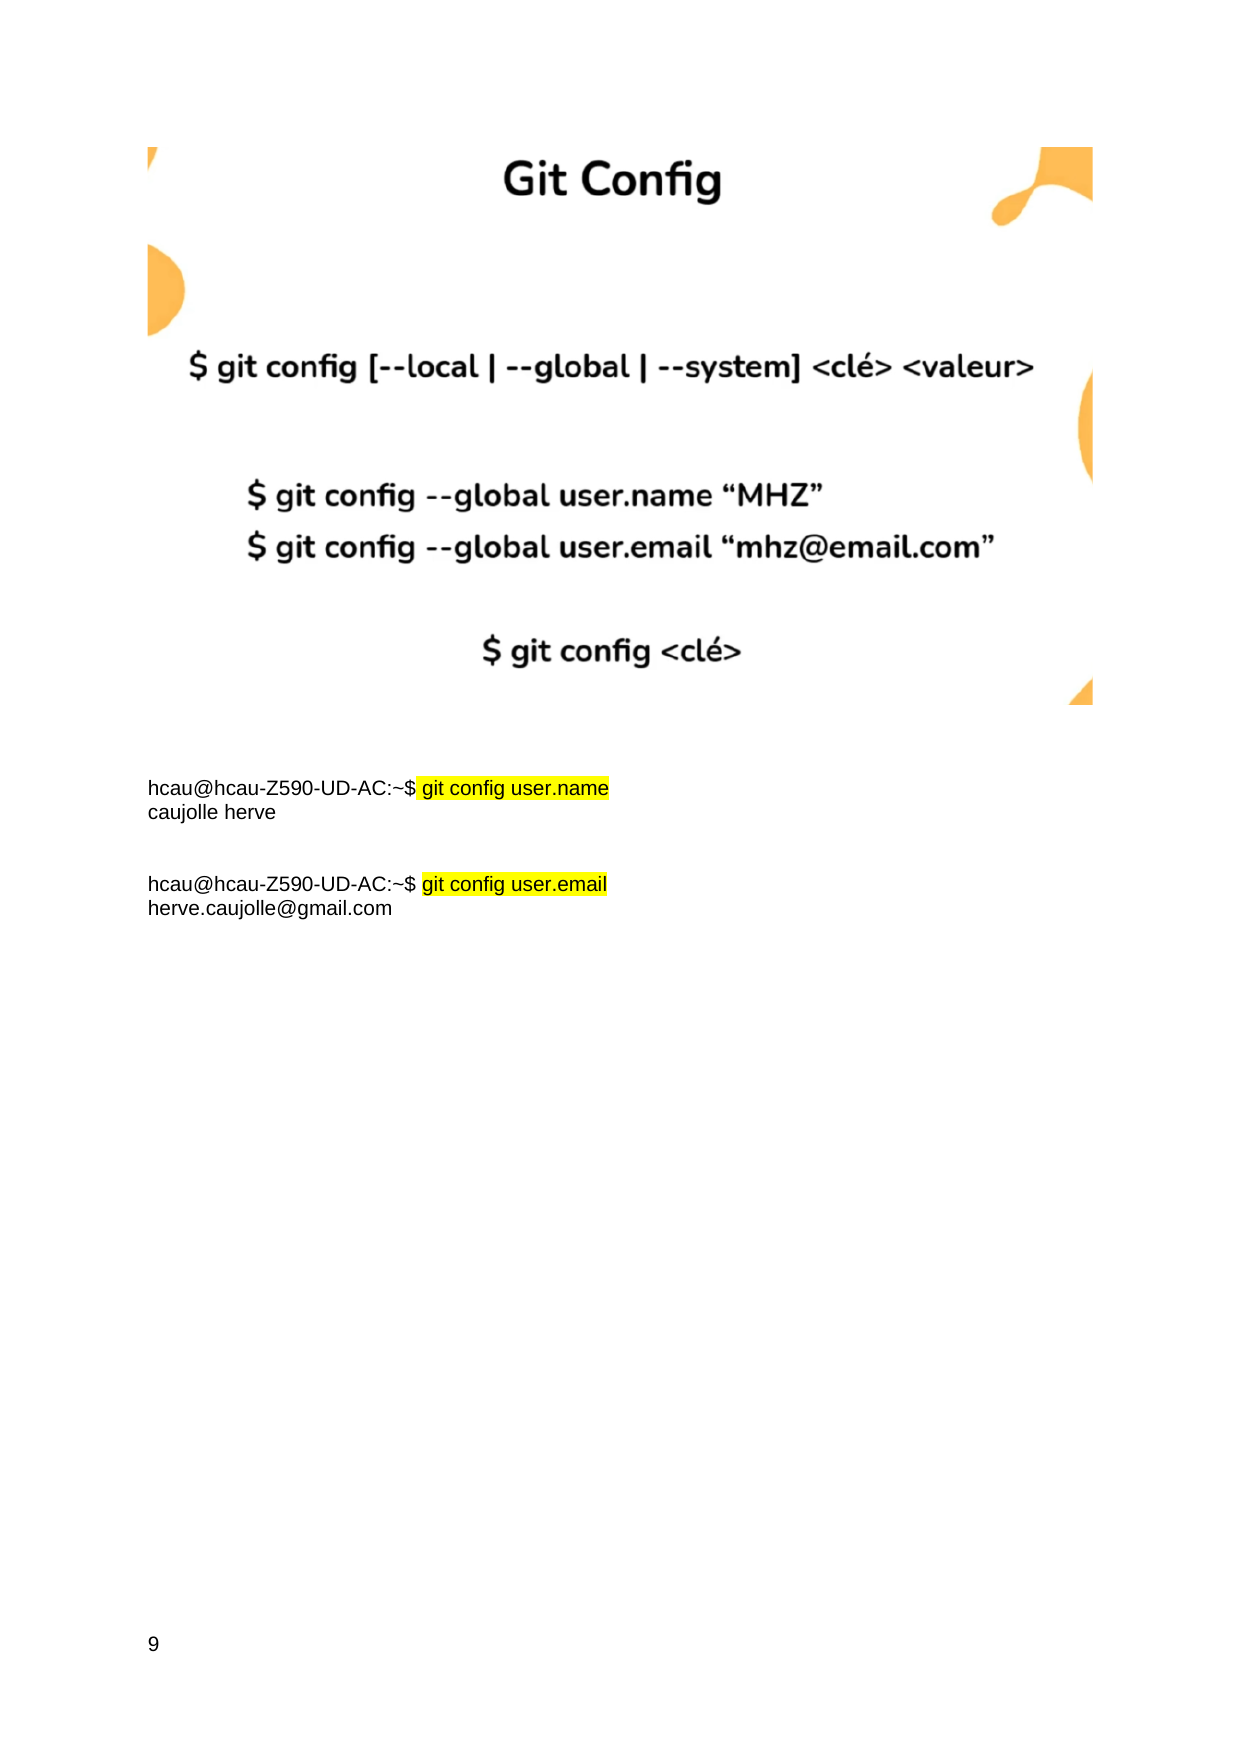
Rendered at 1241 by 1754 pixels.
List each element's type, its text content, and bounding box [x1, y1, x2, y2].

text hcau@hcau-Z590-UD-AC:~$ git config user.name [148, 776, 1093, 800]
text herve.caujolle@gmail.com [148, 896, 1093, 920]
picture [147, 147, 1093, 705]
text caujolle herve [148, 800, 1093, 824]
text hcau@hcau-Z590-UD-AC:~$ git config user.email [148, 872, 1093, 896]
